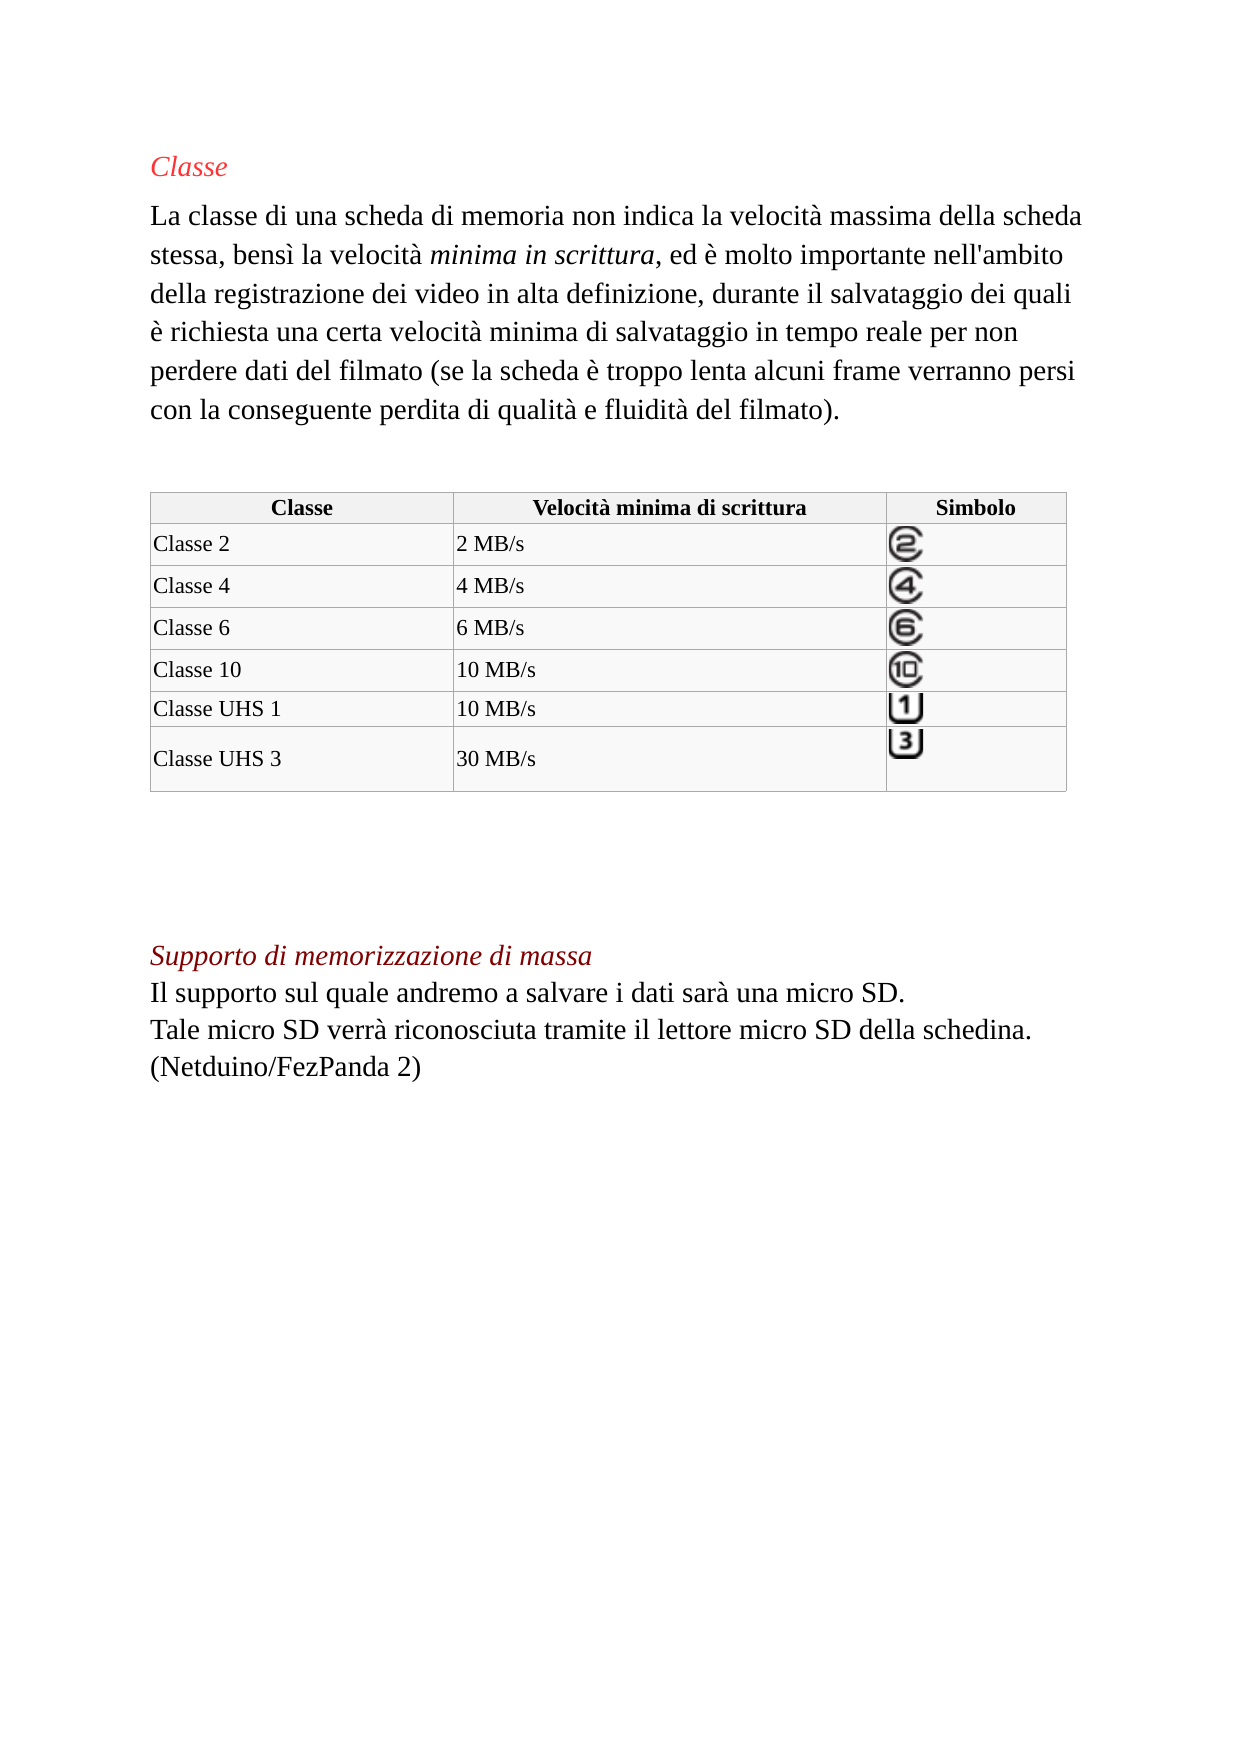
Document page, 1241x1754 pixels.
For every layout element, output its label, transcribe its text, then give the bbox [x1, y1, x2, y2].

table_cell 10 MB/s [454, 692, 886, 726]
table_cell [887, 650, 1066, 691]
table_cell [887, 608, 1066, 649]
table_cell Classe 4 [151, 566, 453, 607]
table_header Simbolo [887, 493, 1066, 523]
table_cell 6 MB/s [454, 608, 886, 649]
text Tale micro SD verrà riconosciuta tramite il lettore micro SD della schedina. (Netduino/FezPanda 2) [150, 1013, 1091, 1083]
table_cell Classe 10 [151, 650, 453, 691]
table_cell 30 MB/s [454, 727, 886, 791]
picture [888, 609, 924, 646]
picture [888, 567, 924, 604]
picture [888, 729, 924, 759]
table_cell [887, 692, 1066, 726]
table_header Velocità minima di scrittura [454, 493, 886, 523]
text Il supporto sul quale andremo a salvare i dati sarà una micro SD. [150, 976, 1091, 1009]
table_cell 2 MB/s [454, 524, 886, 565]
table_cell Classe UHS 3 [151, 727, 453, 791]
picture [888, 651, 924, 688]
text Supporto di memorizzazione di massa [150, 939, 1091, 972]
table_cell Classe UHS 1 [151, 692, 453, 726]
picture [888, 693, 924, 724]
table_cell [887, 727, 1066, 791]
picture [888, 526, 924, 562]
table_cell 4 MB/s [454, 566, 886, 607]
table_cell Classe 2 [151, 524, 453, 565]
table_cell [887, 566, 1066, 607]
text La classe di una scheda di memoria non indica la velocità massima della scheda stessa, bensì la velocità minima in scrittura, ed è molto importante nell'ambito della registrazione dei video in alta definizione, durante il salvataggio dei quali è richiesta una certa velocità minima di salvataggio in tempo reale per non perdere dati del filmato (se la scheda è troppo lenta alcuni frame verranno persi con la conseguente perdita di qualità e fluidità del filmato). [150, 199, 1091, 426]
table_cell Classe 6 [151, 608, 453, 649]
table_cell [887, 524, 1066, 565]
subtitle Classe [150, 150, 1091, 182]
table_cell 10 MB/s [454, 650, 886, 691]
table_header Classe [151, 493, 453, 523]
